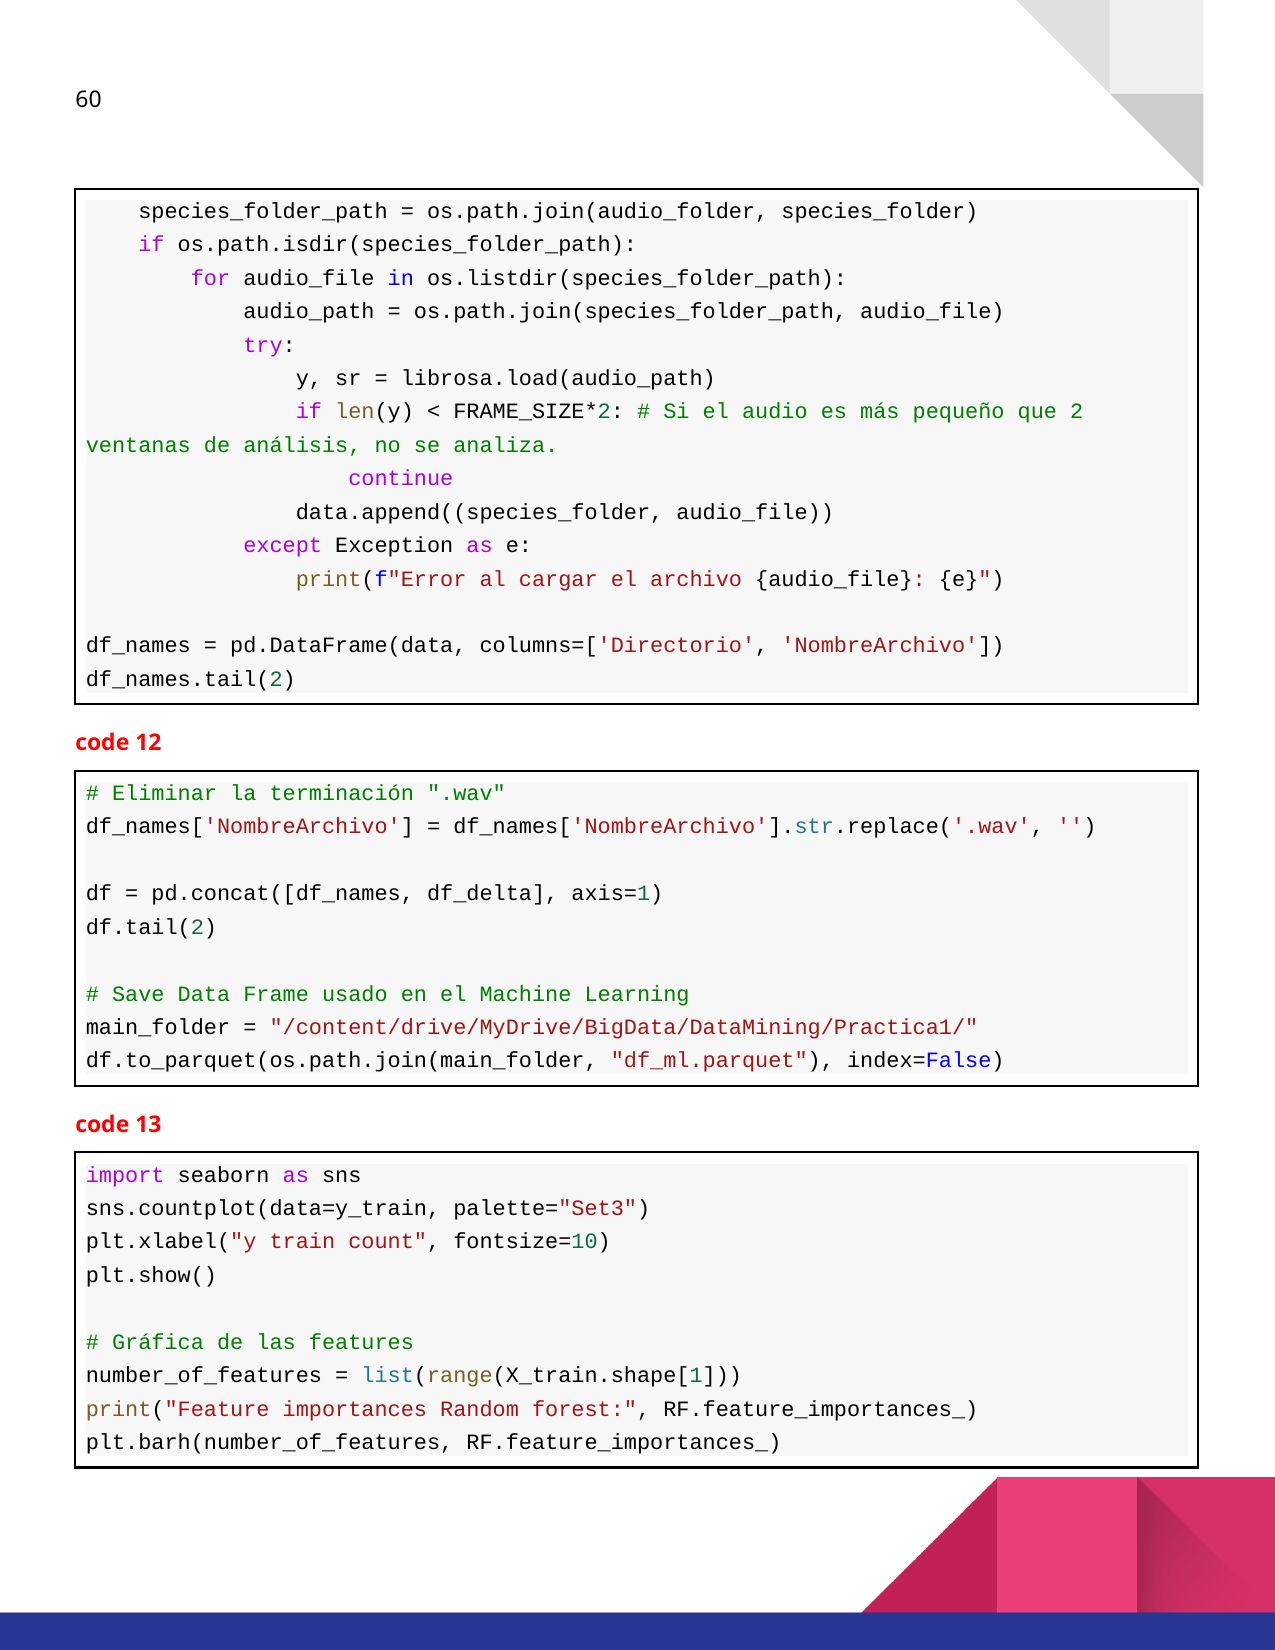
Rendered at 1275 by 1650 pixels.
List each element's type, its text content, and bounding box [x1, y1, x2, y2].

text code 12 [75, 726, 1198, 757]
table_header species_folder_path = os.path.join(audio_folder, species_folder) if os.path.isdir(species_folder_path): for audio_file in os.listdir(species_folder_path): audio_path = os.path.join(species_folder_path, audio_file) try: y, sr = librosa.load(audio_path) if len(y) < FRAME_SIZE*2: # Si el audio es más pequeño que 2 ventanas de análisis, no se analiza. continue data.append((species_folder, audio_file)) except Exception as e: print(f"Error al cargar el archivo {audio_file}: {e}") df_names = pd.DataFrame(data, columns=['Directorio', 'NombreArchivo']) df_names.tail(2) [76, 190, 1197, 703]
picture [1015, 0, 1204, 188]
text code 13 [75, 1108, 1198, 1139]
table_header import seaborn as sns sns.countplot(data=y_train, palette="Set3") plt.xlabel("y train count", fontsize=10) plt.show() # Gráfica de las features number_of_features = list(range(X_train.shape[1])) print("Feature importances Random forest:", RF.feature_importances_) plt.barh(number_of_features, RF.feature_importances_) [76, 1153, 1197, 1466]
table_header # Eliminar la terminación ".wav" df_names['NombreArchivo'] = df_names['NombreArchivo'].str.replace('.wav', '') df = pd.concat([df_names, df_delta], axis=1) df.tail(2) # Save Data Frame usado en el Machine Learning main_folder = "/content/drive/MyDrive/BigData/DataMining/Practica1/" df.to_parquet(os.path.join(main_folder, "df_ml.parquet"), index=False) [76, 772, 1197, 1085]
picture [0, 1475, 1275, 1650]
